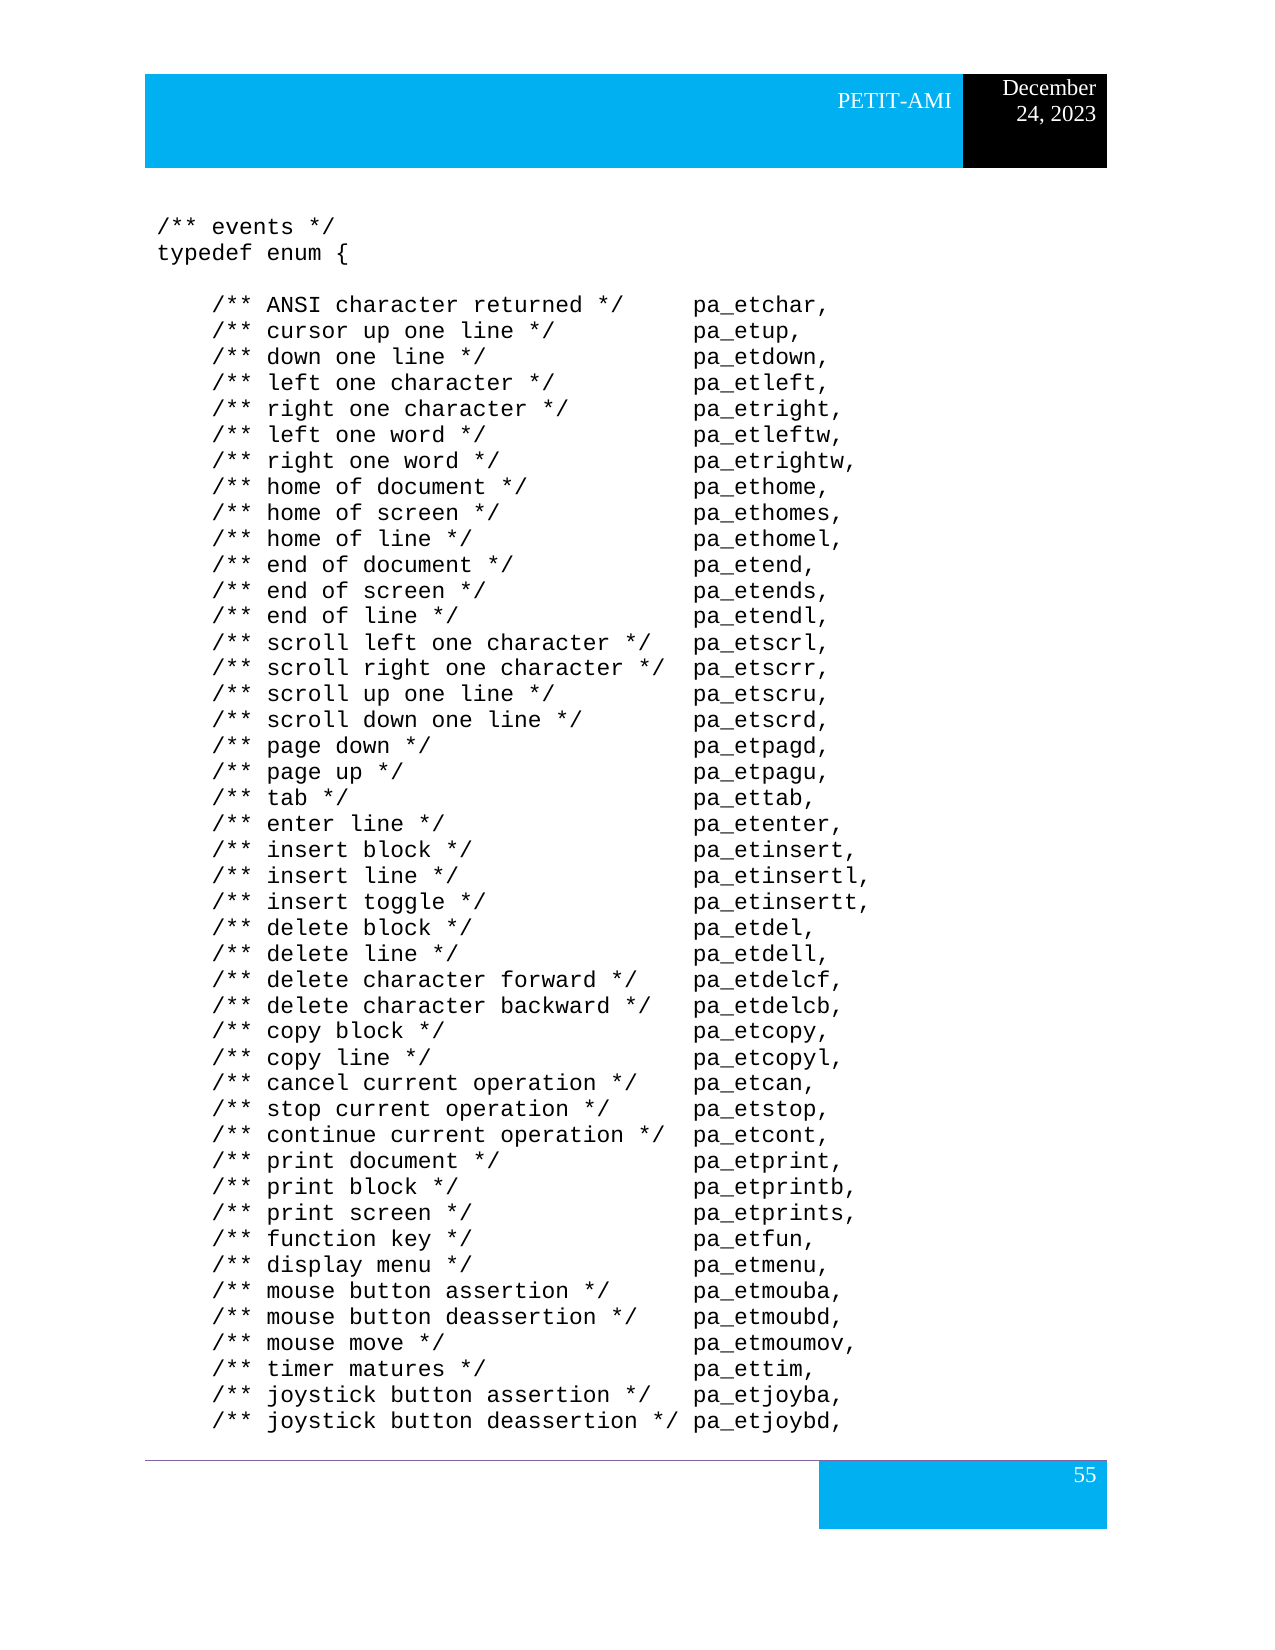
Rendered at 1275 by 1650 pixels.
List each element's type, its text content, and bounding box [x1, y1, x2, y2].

text /** display menu */ pa_etmenu, [156, 1253, 1118, 1279]
text typedef enum { [156, 241, 1118, 267]
text /** left one word */ pa_etleftw, [156, 423, 1118, 449]
text /** tab */ pa_ettab, [156, 786, 1118, 812]
text /** home of screen */ pa_ethomes, [156, 501, 1118, 527]
text /** insert toggle */ pa_etinsertt, [156, 890, 1118, 916]
text /** copy block */ pa_etcopy, [156, 1020, 1118, 1046]
text /** delete block */ pa_etdel, [156, 916, 1118, 942]
text /** insert line */ pa_etinsertl, [156, 864, 1118, 890]
text /** stop current operation */ pa_etstop, [156, 1098, 1118, 1124]
text /** home of line */ pa_ethomel, [156, 527, 1118, 553]
text /** left one character */ pa_etleft, [156, 371, 1118, 397]
text /** print screen */ pa_etprints, [156, 1201, 1118, 1227]
text /** joystick button deassertion */ pa_etjoybd, [156, 1409, 1118, 1435]
text /** enter line */ pa_etenter, [156, 812, 1118, 838]
text /** mouse button assertion */ pa_etmouba, [156, 1279, 1118, 1305]
text /** function key */ pa_etfun, [156, 1227, 1118, 1253]
text /** continue current operation */ pa_etcont, [156, 1124, 1118, 1149]
text /** end of document */ pa_etend, [156, 553, 1118, 579]
text /** print block */ pa_etprintb, [156, 1176, 1118, 1201]
text /** end of screen */ pa_etends, [156, 579, 1118, 605]
text /** home of document */ pa_ethome, [156, 475, 1118, 501]
text /** page down */ pa_etpagd, [156, 734, 1118, 761]
text /** right one character */ pa_etright, [156, 397, 1118, 423]
text /** scroll left one character */ pa_etscrl, [156, 631, 1118, 657]
text /** mouse move */ pa_etmoumov, [156, 1331, 1118, 1357]
text /** timer matures */ pa_ettim, [156, 1357, 1118, 1383]
text /** delete character forward */ pa_etdelcf, [156, 968, 1118, 994]
text /** joystick button assertion */ pa_etjoyba, [156, 1383, 1118, 1409]
text /** page up */ pa_etpagu, [156, 761, 1118, 786]
text /** cursor up one line */ pa_etup, [156, 319, 1118, 346]
text /** mouse button deassertion */ pa_etmoubd, [156, 1305, 1118, 1331]
text /** insert block */ pa_etinsert, [156, 838, 1118, 864]
text /** delete line */ pa_etdell, [156, 942, 1118, 968]
text /** down one line */ pa_etdown, [156, 346, 1118, 371]
text /** scroll right one character */ pa_etscrr, [156, 657, 1118, 683]
text /** events */ [156, 215, 1118, 241]
text /** scroll up one line */ pa_etscru, [156, 683, 1118, 709]
text /** end of line */ pa_etendl, [156, 605, 1118, 631]
text /** copy line */ pa_etcopyl, [156, 1046, 1118, 1072]
text /** right one word */ pa_etrightw, [156, 449, 1118, 475]
text /** cancel current operation */ pa_etcan, [156, 1072, 1118, 1098]
text /** ANSI character returned */ pa_etchar, [156, 294, 1118, 319]
text /** scroll down one line */ pa_etscrd, [156, 709, 1118, 734]
text /** print document */ pa_etprint, [156, 1149, 1118, 1176]
text /** delete character backward */ pa_etdelcb, [156, 994, 1118, 1020]
